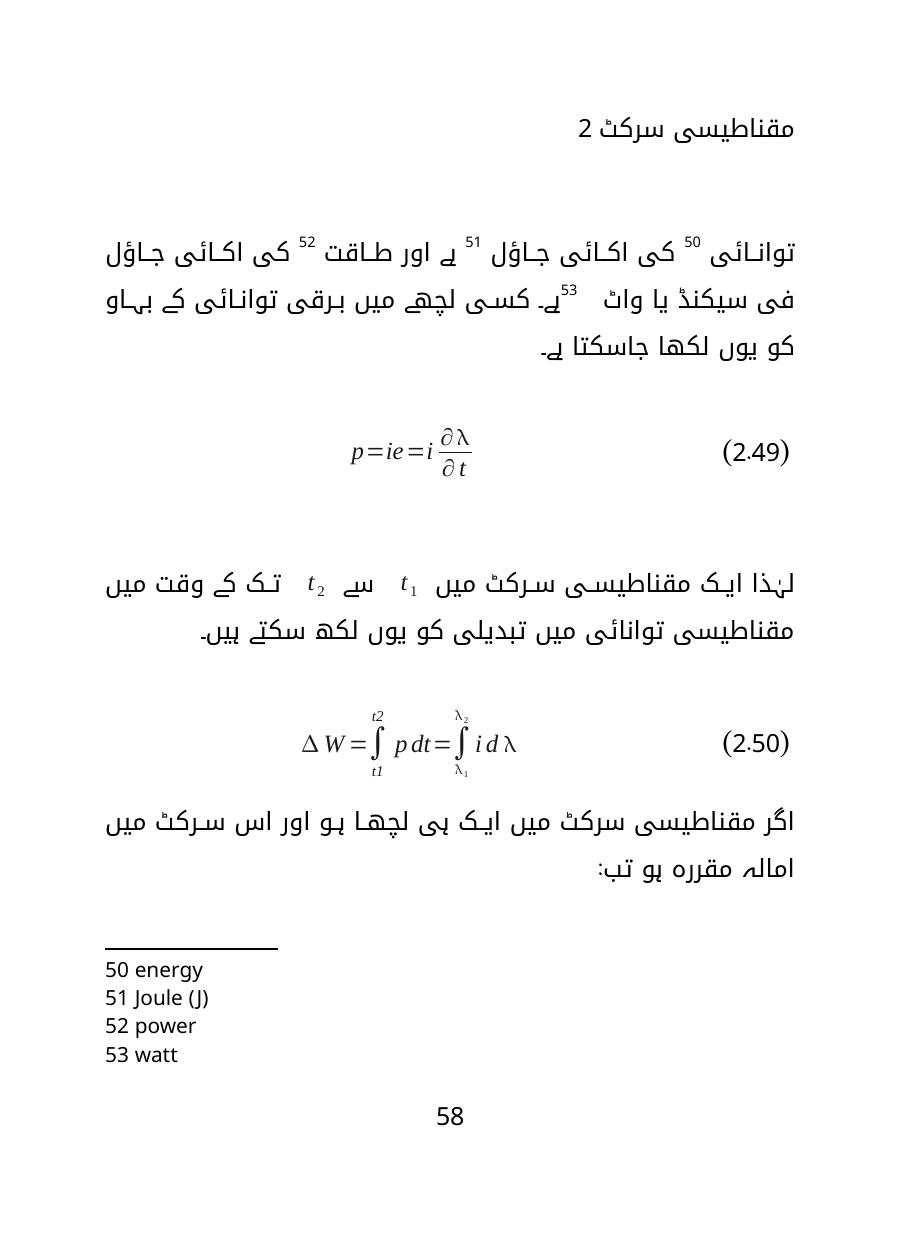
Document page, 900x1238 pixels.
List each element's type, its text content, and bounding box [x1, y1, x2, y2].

table_header (2.50) [706, 702, 795, 798]
table_header [105, 418, 707, 501]
text توانائی کی اکائی جاؤل ہے اور طاقت کی اکائی جاؤل فی سیکنڈ یا واٹ ہے۔ کسی لچھے میں برقی توانائی کے بہاو کو یوں لکھا جاسکتا ہے۔ [105, 229, 795, 371]
text لہٰذا ایک مقناطیسی سرکٹ میں سے تک کے وقت میں مقناطیسی توانائی میں تبدیلی کو یوں لکھ سکتے ہیں۔ [105, 560, 795, 655]
text energy [105, 955, 795, 983]
table_header [105, 702, 706, 798]
table_header (2.49) [707, 418, 795, 501]
text اگر مقناطیسی سرکٹ میں ایک ہی لچھا ہو اور اس سرکٹ میں امالہ مقررہ ہو تب: [105, 798, 795, 893]
text Joule (J) [105, 983, 795, 1012]
text power [105, 1012, 795, 1040]
text watt [105, 1040, 795, 1068]
